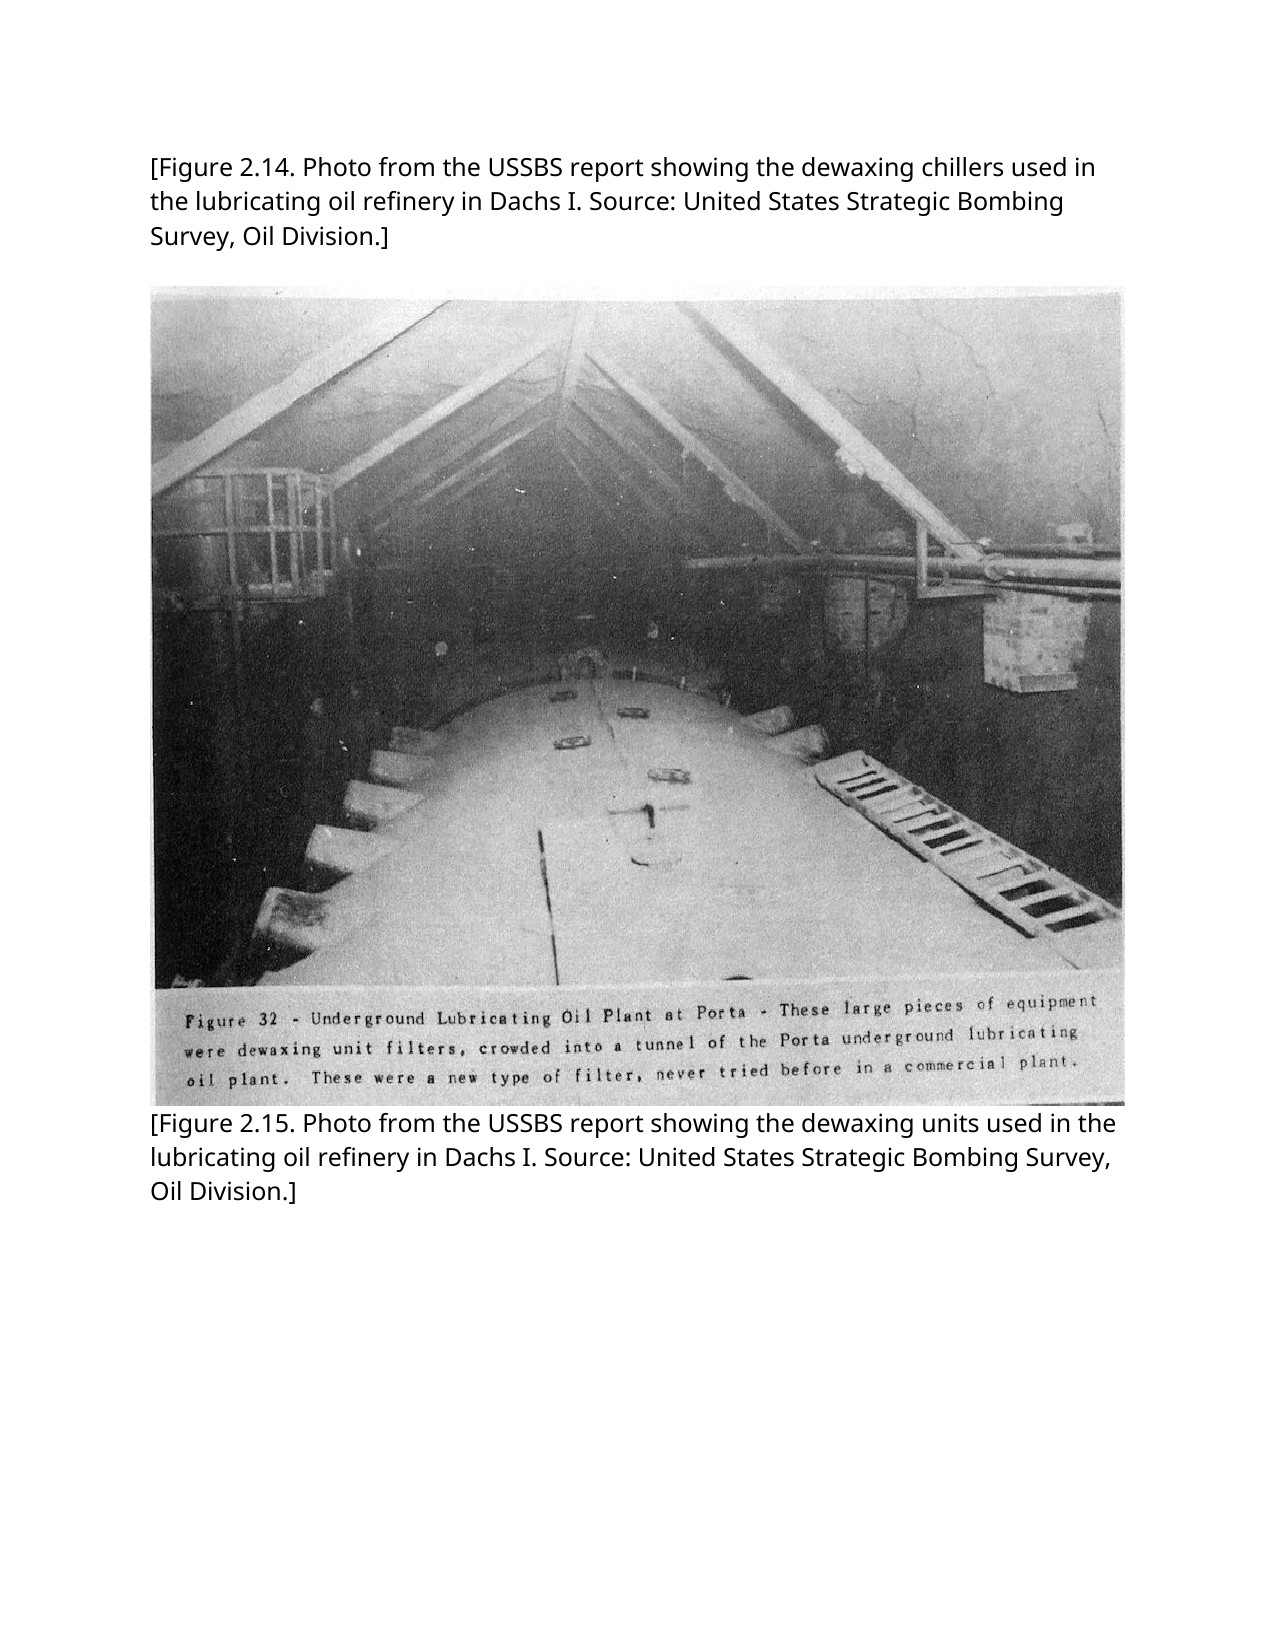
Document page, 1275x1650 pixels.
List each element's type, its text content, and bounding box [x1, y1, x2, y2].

text [Figure 2.14. Photo from the USSBS report showing the dewaxing chillers used in the lubricating oil refinery in Dachs I. Source: United States Strategic Bombing Survey, Oil Division.] [150, 150, 1125, 252]
text [Figure 2.15. Photo from the USSBS report showing the dewaxing units used in the lubricating oil refinery in Dachs I. Source: United States Strategic Bombing Survey, Oil Division.] [150, 1106, 1125, 1208]
picture [150, 286, 1125, 1106]
